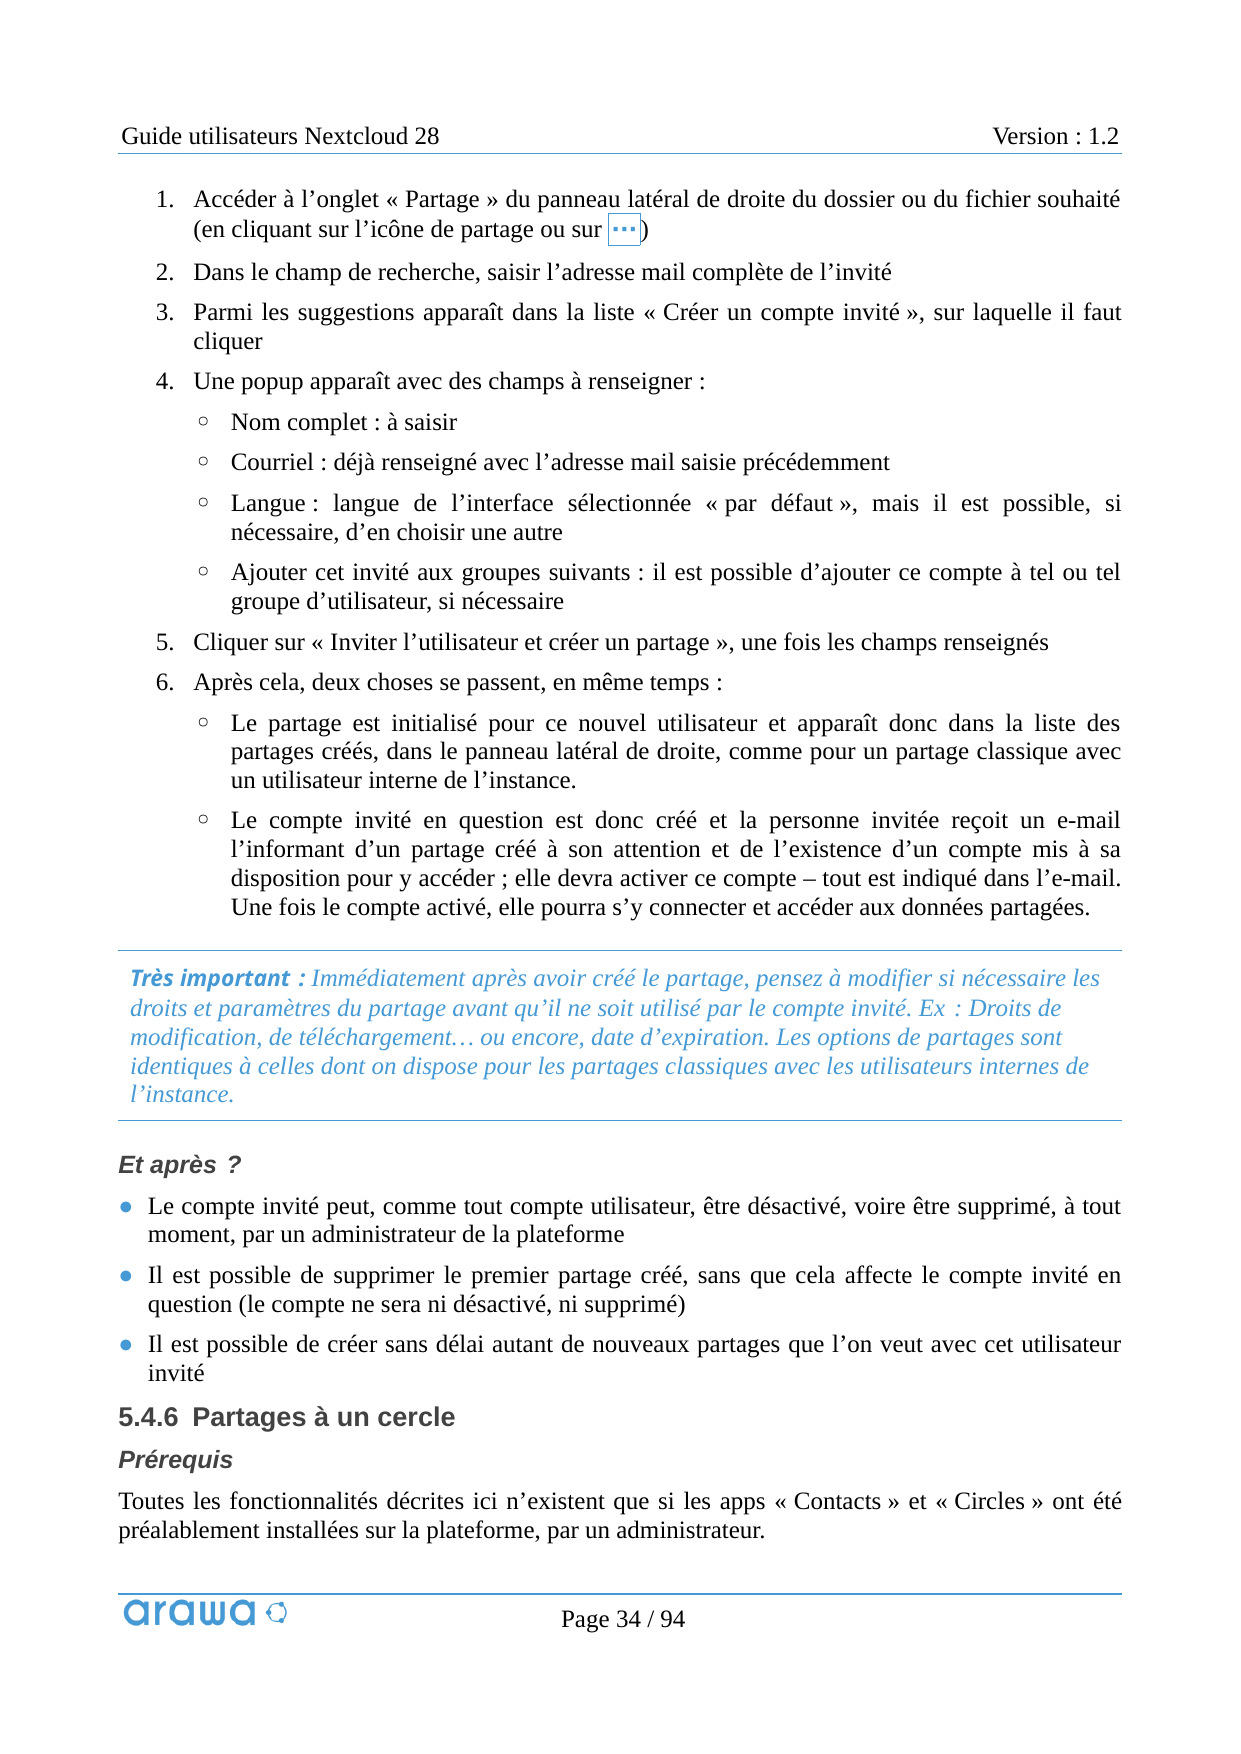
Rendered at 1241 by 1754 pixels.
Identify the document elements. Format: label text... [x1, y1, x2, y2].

list Dans le champ de recherche, saisir l’adresse mail complète de l’invité [156, 257, 1122, 285]
picture [121, 1597, 290, 1628]
list Langue : langue de l’interface sélectionnée « par défaut », mais il est possible, si nécessaire, d’en choisir une autre [193, 488, 1122, 546]
text Toutes les fonctionnalités décrites ici n’existent que si les apps « Contacts » et « Circles » ont été préalablement installées sur la plateforme, par un administrateur. [118, 1486, 1122, 1544]
subtitle Partages à un cercle [118, 1401, 1122, 1433]
text Très important : Immédiatement après avoir créé le partage, pensez à modifier si nécessaire les droits et paramètres du partage avant qu’il ne soit utilisé par le compte invité. Ex : Droits de modification, de téléchargement… ou encore, date d’expiration. Les options de partages sont identiques à celles dont on dispose pour les partages classiques avec les utilisateurs internes de l’instance. [118, 951, 1122, 1120]
list Le compte invité en question est donc créé et la personne invitée reçoit un e-mail l’informant d’un partage créé à son attention et de l’existence d’un compte mis à sa disposition pour y accéder ; elle devra activer ce compte – tout est indiqué dans l’e-mail. Une fois le compte activé, elle pourra s’y connecter et accéder aux données partagées. [193, 806, 1122, 921]
subtitle Et après ? [118, 1149, 1122, 1178]
list Courriel : déjà renseigné avec l’adresse mail saisie précédemment [193, 447, 1122, 476]
list Il est possible de supprimer le premier partage créé, sans que cela affecte le compte invité en question (le compte ne sera ni désactivé, ni supprimé) [118, 1260, 1122, 1318]
list Nom complet : à saisir [193, 407, 1122, 436]
list Le partage est initialisé pour ce nouvel utilisateur et apparaît donc dans la liste des partages créés, dans le panneau latéral de droite, comme pour un partage classique avec un utilisateur interne de l’instance. [193, 708, 1122, 794]
list Il est possible de créer sans délai autant de nouveaux partages que l’on veut avec cet utilisateur invité [118, 1329, 1122, 1387]
list Le compte invité peut, comme tout compte utilisateur, être désactivé, voire être supprimé, à tout moment, par un administrateur de la plateforme [118, 1191, 1122, 1248]
subtitle Prérequis [118, 1445, 1122, 1474]
list Après cela, deux choses se passent, en même temps : [156, 667, 1122, 696]
list Ajouter cet invité aux groupes suivants : il est possible d’ajouter ce compte à tel ou tel groupe d’utilisateur, si nécessaire [193, 557, 1122, 615]
list Accéder à l’onglet « Partage » du panneau latéral de droite du dossier ou du fichier souhaité (en cliquant sur l’icône de partage ou sur ⋅⋅⋅) [156, 184, 1122, 245]
list Parmi les suggestions apparaît dans la liste « Créer un compte invité », sur laquelle il faut cliquer [156, 297, 1122, 355]
list Une popup apparaît avec des champs à renseigner : [156, 366, 1122, 395]
list Cliquer sur « Inviter l’utilisateur et créer un partage », une fois les champs renseignés [156, 627, 1122, 655]
